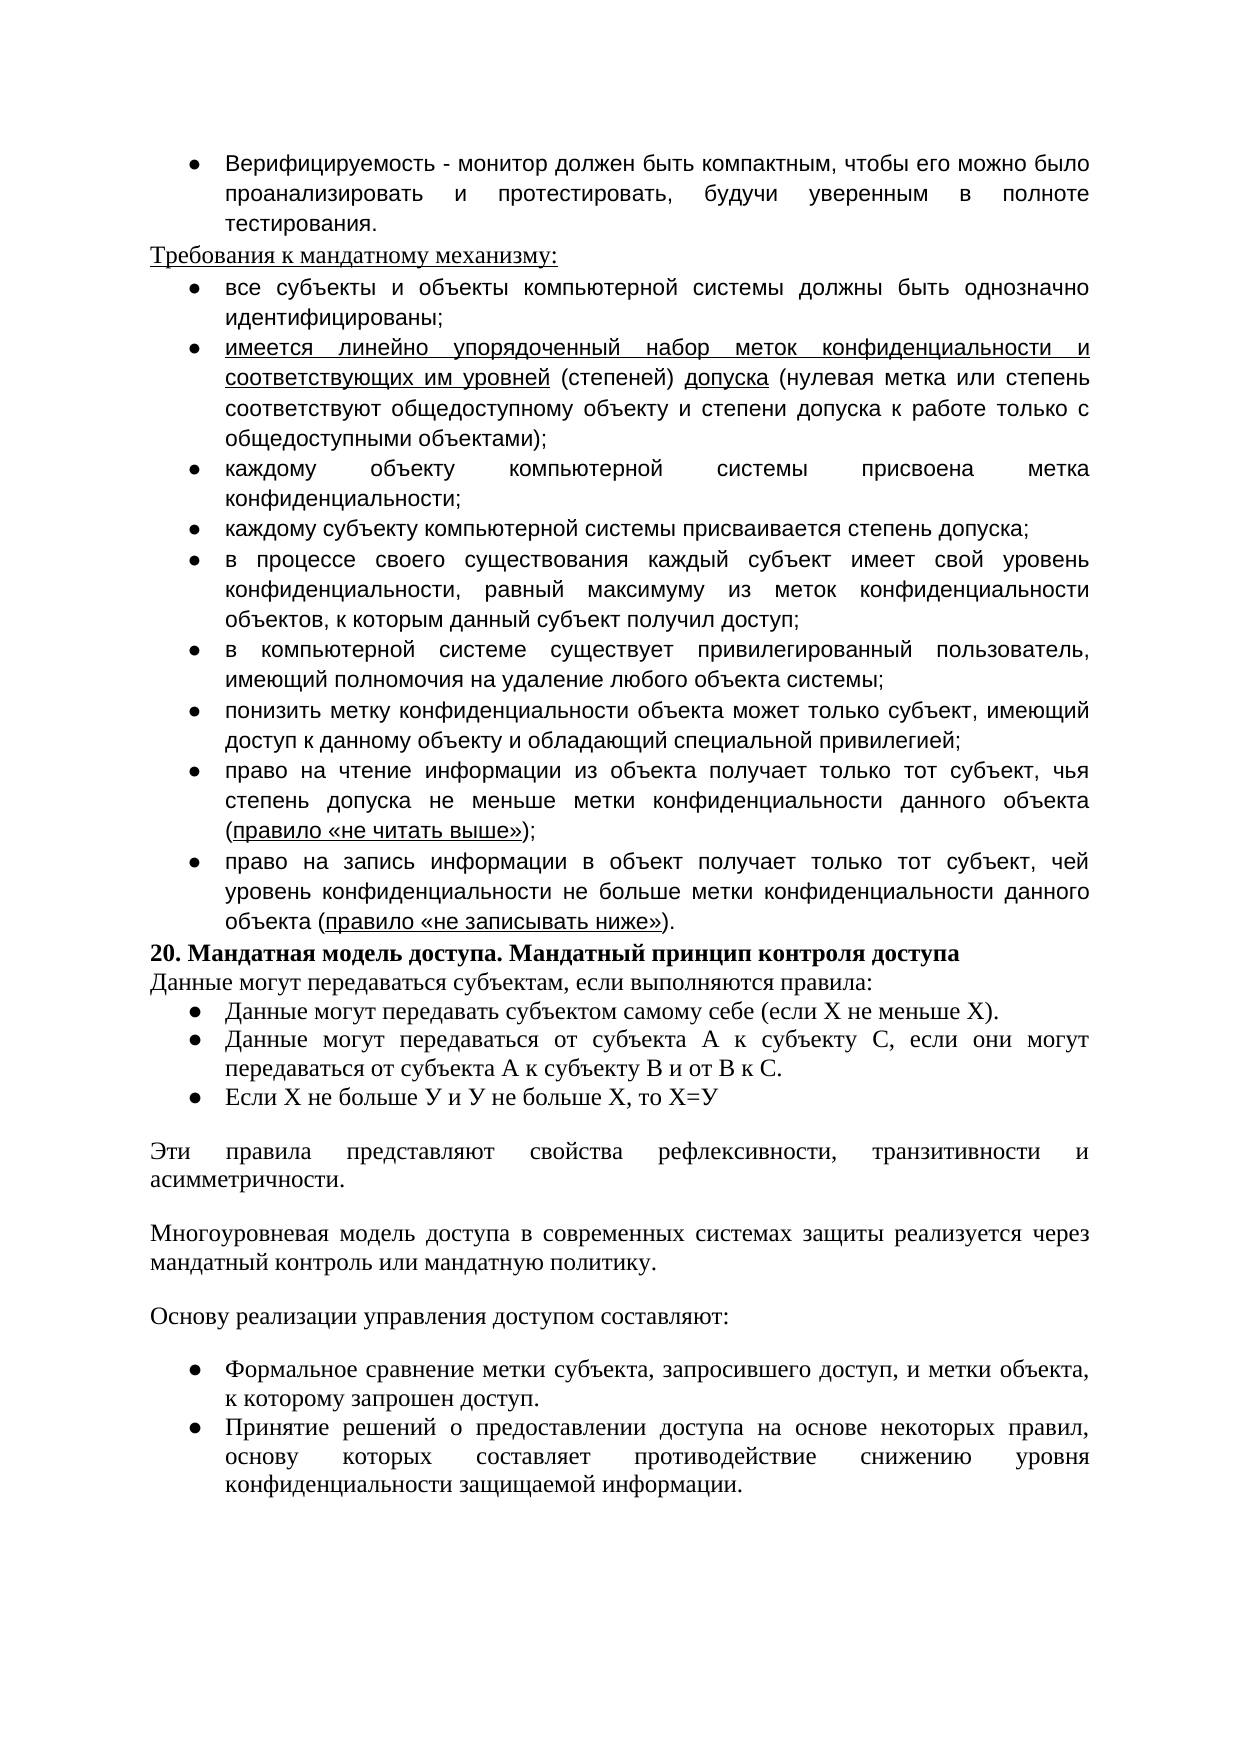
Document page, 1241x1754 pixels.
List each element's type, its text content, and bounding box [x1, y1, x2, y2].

list право на запись информации в объект получает только тот субъект, чей уровень конфиденциальности не больше метки конфиденциальности данного объекта (правило «не записывать ниже»). [187, 848, 1090, 934]
text Требования к мандатному механизму: [150, 241, 1090, 269]
text Эти правила представляют свойства рефлексивности, транзитивности и асимметричности. [150, 1136, 1090, 1193]
list понизить метку конфиденциальности объекта может только субъект, имеющий доступ к данному объекту и обладающий специальной привилегией; [187, 697, 1090, 753]
list каждому объекту компьютерной системы присвоена метка конфиденциальности; [187, 455, 1090, 511]
list каждому субъекту компьютерной системы присваивается степень допуска; [187, 515, 1090, 542]
list Данные могут передавать субъектом самому себе (если X не меньше Х). [187, 996, 1090, 1024]
list Данные могут передаваться от субъекта А к субъекту С, если они могут передаваться от субъекта А к субъекту В и от В к С. [187, 1024, 1090, 1082]
list имеется линейно упорядоченный набор меток конфиденциальности и соответствующих им уровней (степеней) допуска (нулевая метка или степень соответствуют общедоступному объекту и степени допуска к работе только с общедоступными объектами); [187, 334, 1090, 451]
text Основу реализации управления доступом составляют: [150, 1301, 1090, 1329]
list в компьютерной системе существует привилегированный пользователь, имеющий полномочия на удаление любого объекта системы; [187, 636, 1090, 693]
list все субъекты и объекты компьютерной системы должны быть однозначно идентифицированы; [187, 274, 1090, 330]
list право на чтение информации из объекта получает только тот субъект, чья степень допуска не меньше метки конфиденциальности данного объекта (правило «не читать выше»); [187, 757, 1090, 844]
list Верифицируемость - монитор должен быть компактным, чтобы его можно было проанализировать и протестировать, будучи уверенным в полноте тестирования. [187, 150, 1090, 237]
list Если Х не больше У и У не больше X, то Х=У [187, 1082, 1090, 1111]
text Данные могут передаваться субъектам, если выполняются правила: [150, 967, 1090, 996]
list Принятие решений о предоставлении доступа на основе некоторых правил, основу которых составляет противодействие снижению уровня конфиденциальности защищаемой информации. [187, 1412, 1090, 1498]
title 20. Мандатная модель доступа. Мандатный принцип контроля доступа [150, 938, 1090, 967]
list в процессе своего существования каждый субъект имеет свой уровень конфиденциальности, равный максимуму из меток конфиденциальности объектов, к которым данный субъект получил доступ; [187, 546, 1090, 632]
text Многоуровневая модель доступа в современных системах защиты реализуется через мандатный контроль или мандатную политику. [150, 1218, 1090, 1276]
list Формальное сравнение метки субъекта, запросившего доступ, и метки объекта, к которому запрошен доступ. [187, 1354, 1090, 1412]
